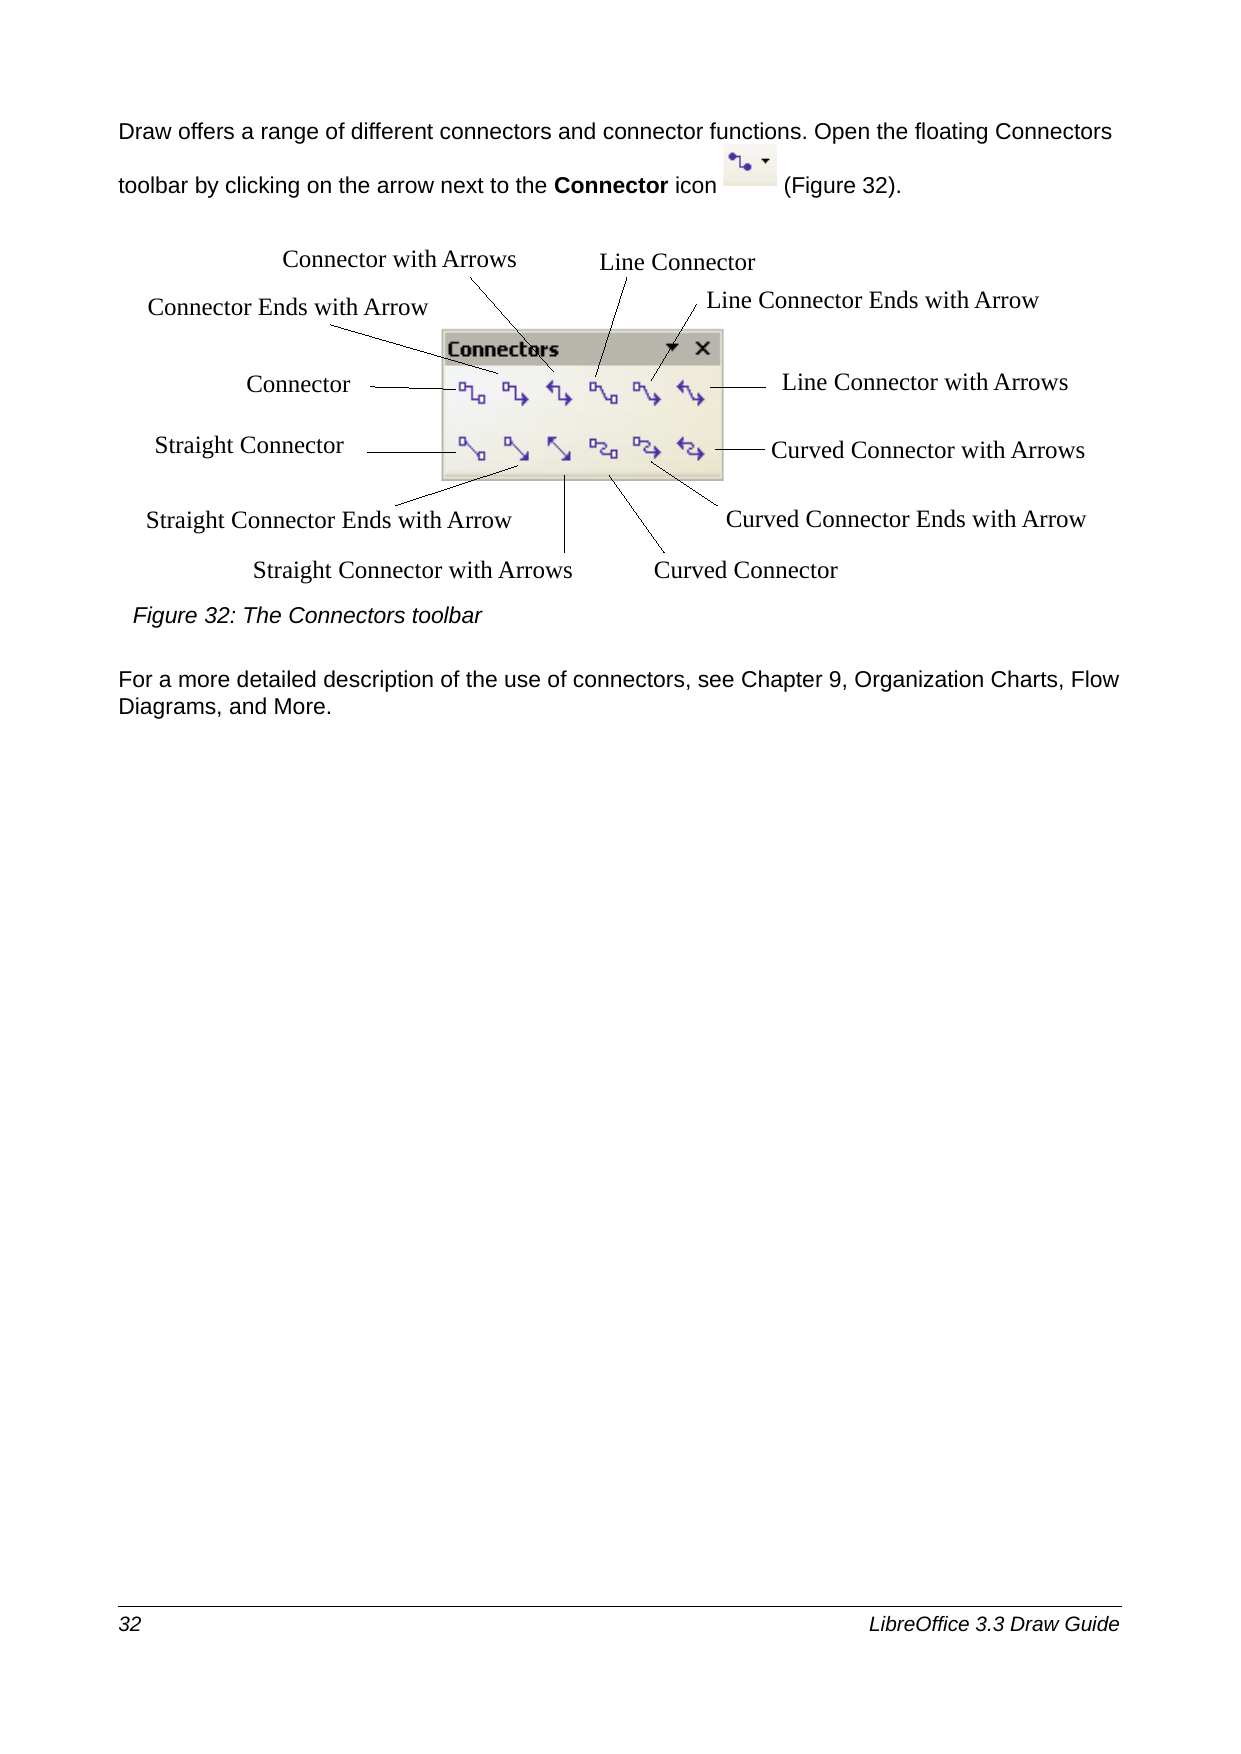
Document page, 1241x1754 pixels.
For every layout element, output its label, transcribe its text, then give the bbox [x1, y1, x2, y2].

text Figure 32: The Connectors toolbar [133, 602, 1108, 628]
picture [435, 324, 731, 481]
text Draw offers a range of different connectors and connector functions. Open the floating Connectors toolbar by clicking on the arrow next to the Connector icon (Figure 32). [118, 118, 1122, 198]
text For a more detailed description of the use of connectors, see Chapter 9, Organization Charts, Flow Diagrams, and More. [118, 666, 1122, 719]
picture [723, 144, 777, 186]
